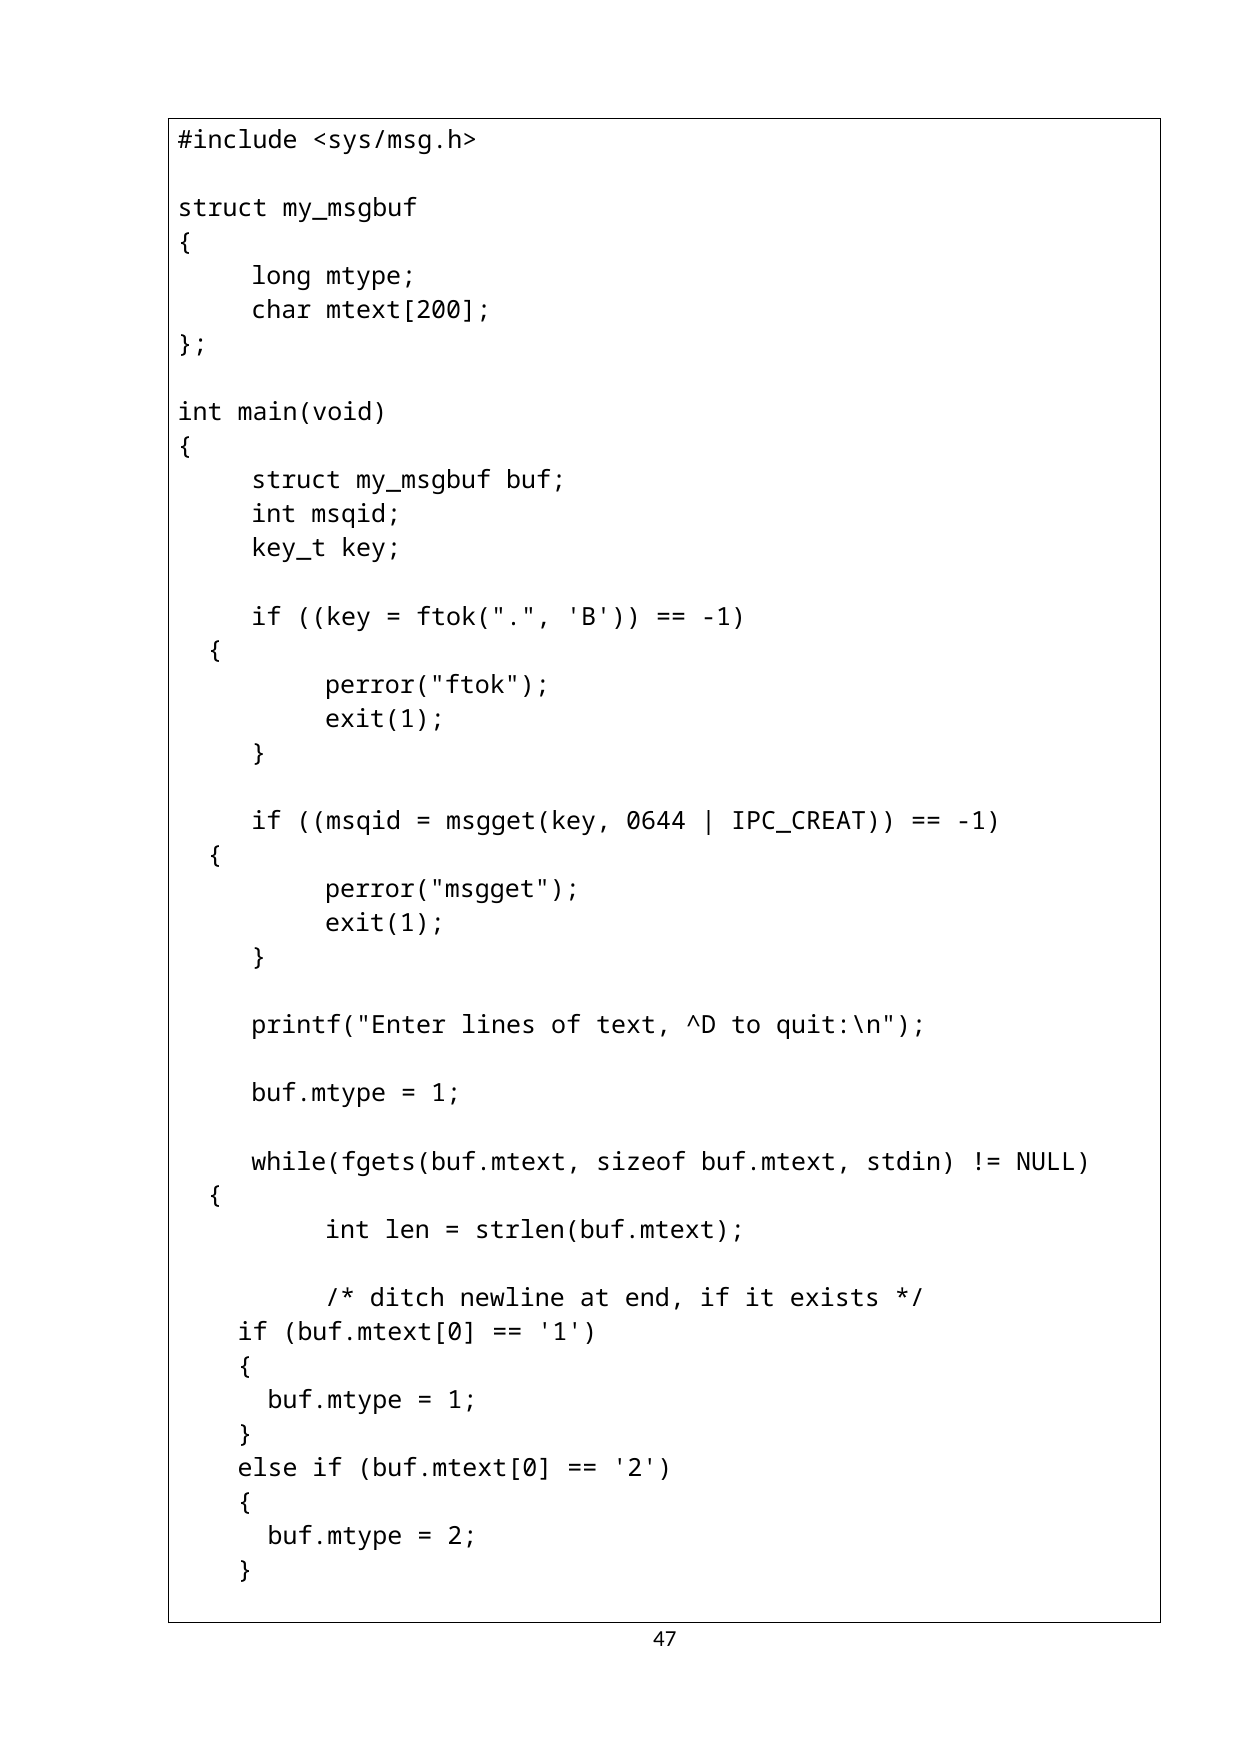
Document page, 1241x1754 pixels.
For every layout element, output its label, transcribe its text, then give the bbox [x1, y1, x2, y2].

text if ((msqid = msgget(key, 0644 | IPC_CREAT)) == -1) [177, 802, 1152, 837]
text } [177, 1416, 1152, 1450]
text { [177, 837, 1152, 871]
text buf.mtype = 2; [177, 1518, 1152, 1552]
text int msqid; [177, 496, 1152, 530]
text { [177, 632, 1152, 666]
text } [177, 939, 1152, 973]
text { [177, 1347, 1152, 1382]
text { [177, 1484, 1152, 1518]
text }; [177, 326, 1152, 360]
text if (buf.mtext[0] == '1') [177, 1313, 1152, 1347]
text long mtype; [177, 257, 1152, 292]
text int len = strlen(buf.mtext); [177, 1211, 1152, 1245]
text printf("Enter lines of text, ^D to quit:\n"); [177, 1007, 1152, 1041]
text { [177, 428, 1152, 462]
text if ((key = ftok(".", 'B')) == -1) [177, 598, 1152, 632]
text exit(1); [177, 905, 1152, 939]
text struct my_msgbuf buf; [177, 462, 1152, 496]
text /* ditch newline at end, if it exists */ [177, 1279, 1152, 1313]
text } [177, 734, 1152, 768]
text int main(void) [177, 394, 1152, 428]
text perror("ftok"); [177, 666, 1152, 700]
text char mtext[200]; [177, 292, 1152, 326]
text struct my_msgbuf [177, 189, 1152, 223]
text while(fgets(buf.mtext, sizeof buf.mtext, stdin) != NULL) [177, 1143, 1152, 1177]
text exit(1); [177, 700, 1152, 734]
text perror("msgget"); [177, 871, 1152, 905]
text key_t key; [177, 530, 1152, 564]
text { [177, 223, 1152, 257]
text { [177, 1177, 1152, 1211]
text #include <sys/msg.h> [169, 119, 1160, 155]
text } [177, 1552, 1152, 1586]
text buf.mtype = 1; [177, 1382, 1152, 1416]
text else if (buf.mtext[0] == '2') [177, 1450, 1152, 1484]
text buf.mtype = 1; [177, 1075, 1152, 1109]
